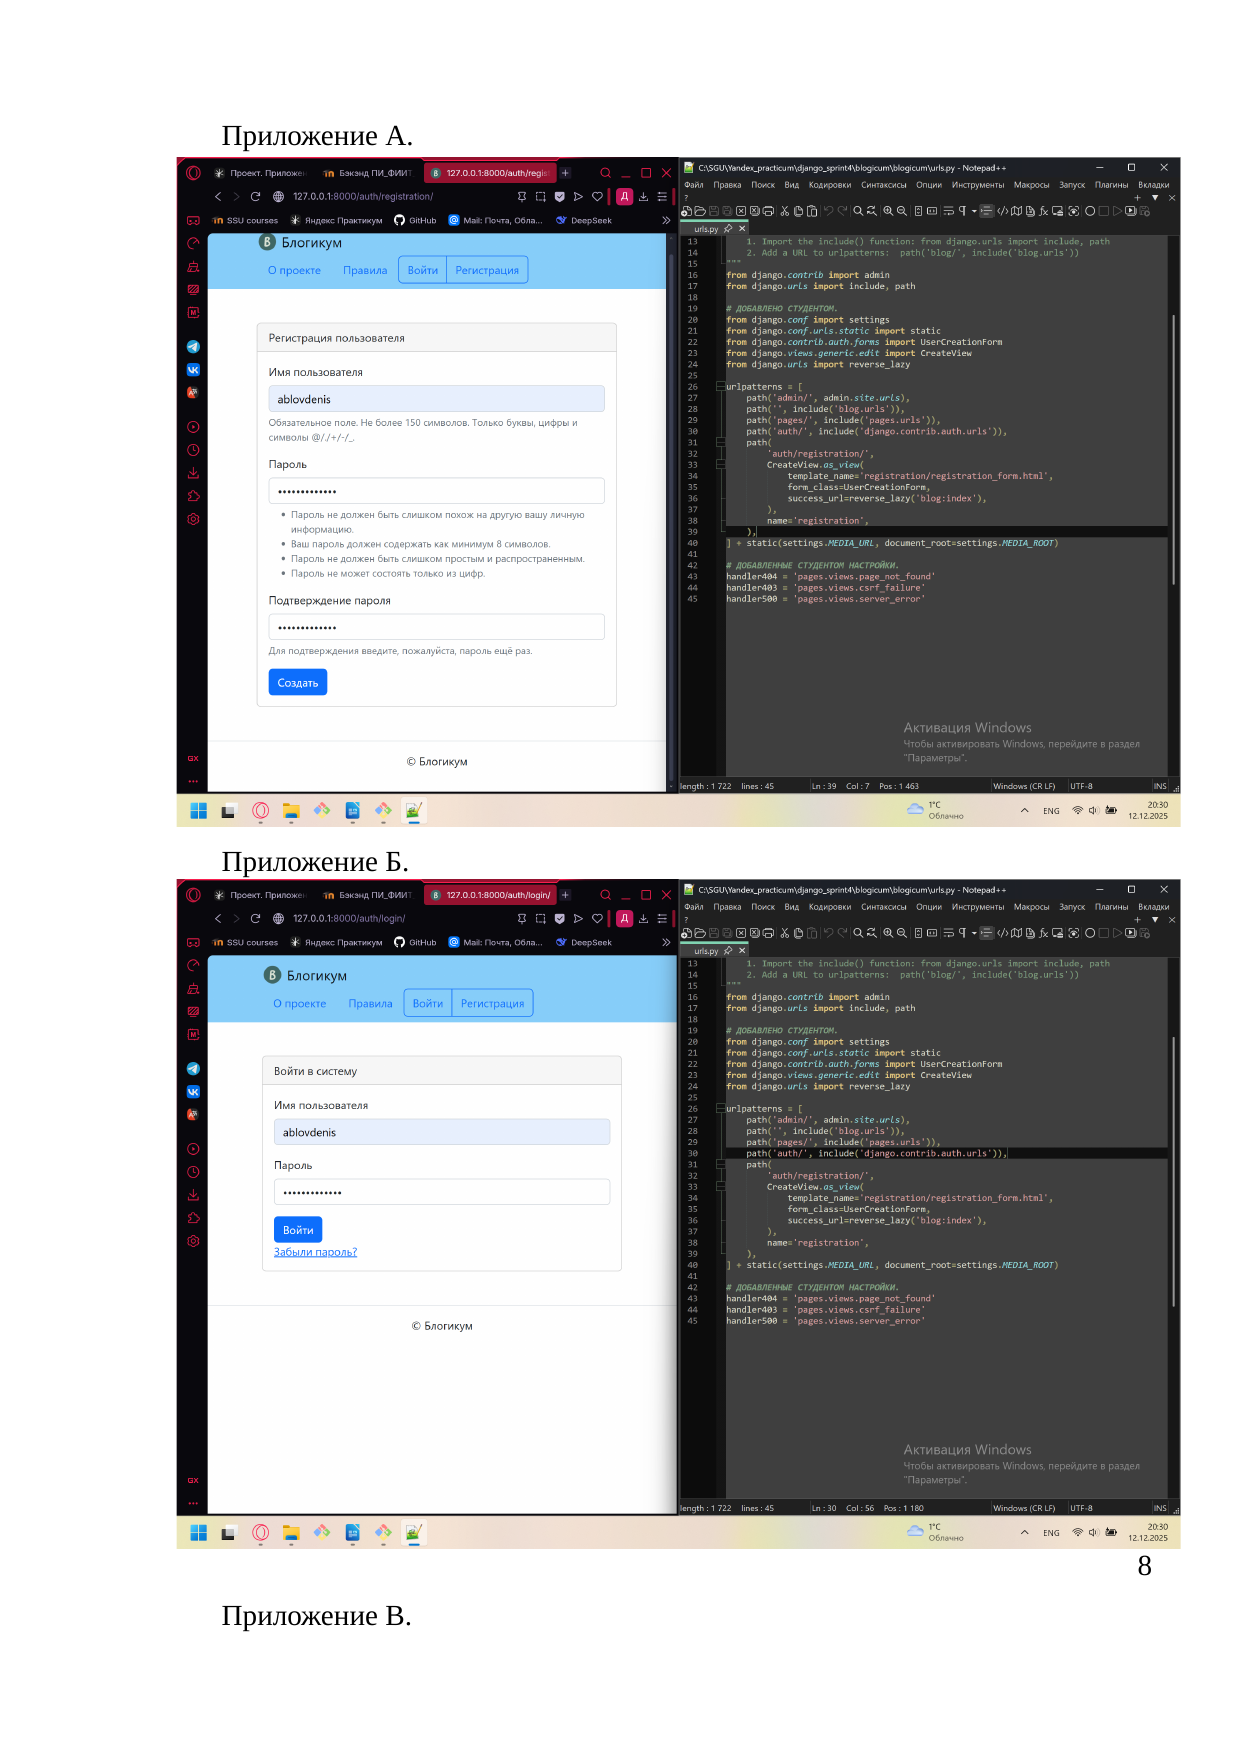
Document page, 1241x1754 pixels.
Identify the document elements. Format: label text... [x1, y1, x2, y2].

picture [176, 157, 1181, 827]
text Приложение А. [148, 118, 1152, 152]
text Приложение В. [148, 1598, 1152, 1632]
text 8 [148, 1548, 1152, 1582]
text Приложение Б. [148, 168, 1152, 877]
picture [176, 879, 1181, 1549]
